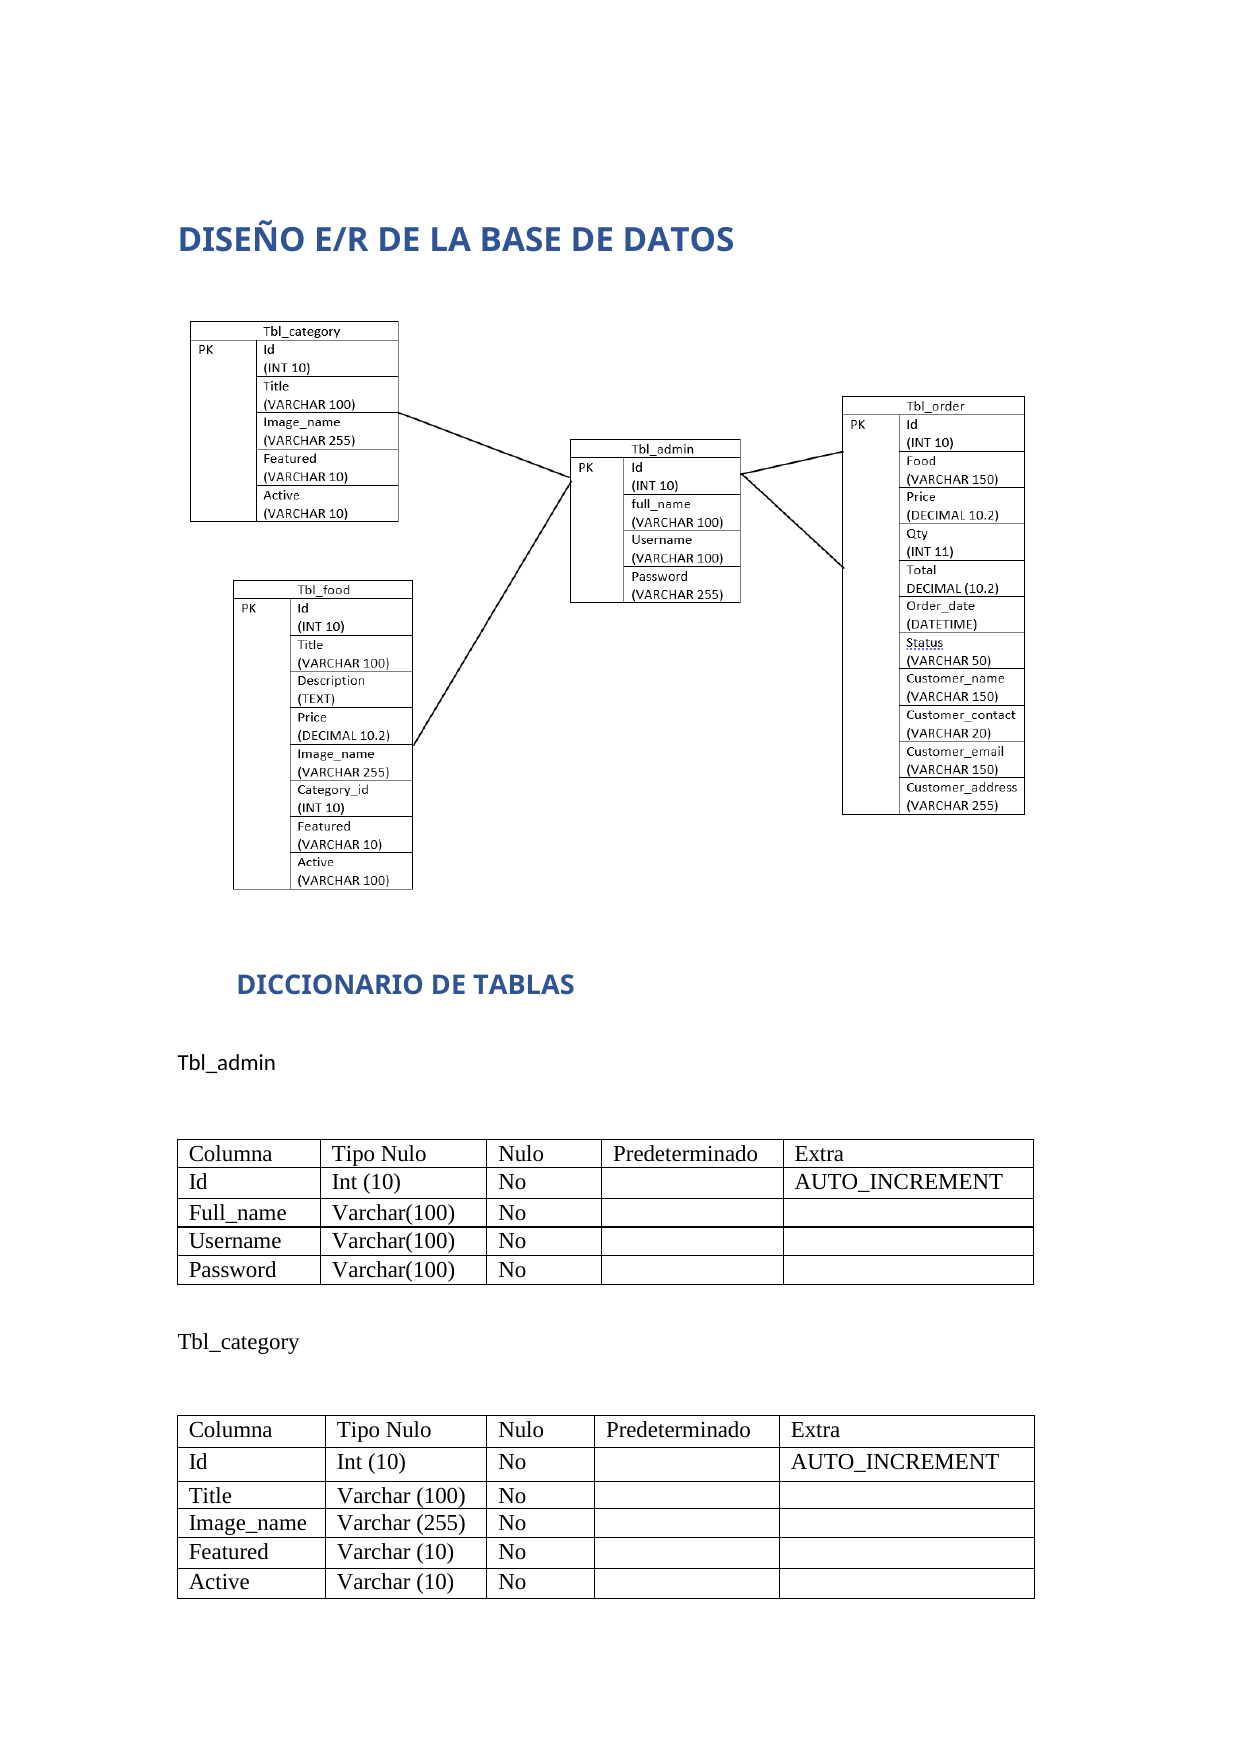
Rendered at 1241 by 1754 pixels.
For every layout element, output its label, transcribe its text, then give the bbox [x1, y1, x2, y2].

table_header Tipo Nulo [321, 1140, 486, 1167]
table_header Nulo [487, 1416, 594, 1447]
table_cell No [487, 1228, 601, 1255]
table_cell No [487, 1199, 601, 1226]
table_header Columna [178, 1416, 325, 1447]
table_cell Varchar (100) [326, 1482, 486, 1508]
table_cell No [487, 1482, 594, 1508]
table_cell [595, 1448, 779, 1481]
table_cell Id [178, 1168, 320, 1198]
table_cell [595, 1509, 779, 1537]
table_header Predeterminado [595, 1416, 779, 1447]
table_cell Varchar(100) [321, 1199, 486, 1226]
table_cell No [487, 1538, 594, 1567]
table_header Columna [178, 1140, 320, 1167]
table_cell No [487, 1256, 601, 1283]
table_cell Int (10) [321, 1168, 486, 1198]
table_cell Varchar (10) [326, 1569, 486, 1598]
table_cell No [487, 1168, 601, 1198]
table_cell AUTO_INCREMENT [780, 1448, 1034, 1481]
text Tbl_admin [177, 1048, 1063, 1076]
table_cell [595, 1538, 779, 1567]
table_cell No [487, 1448, 594, 1481]
table_cell Int (10) [326, 1448, 486, 1481]
table_cell Id [178, 1448, 325, 1481]
table_cell [595, 1569, 779, 1598]
table_cell [780, 1538, 1034, 1567]
table_cell No [487, 1569, 594, 1598]
table_cell Password [178, 1256, 320, 1283]
table_cell [780, 1482, 1034, 1508]
table_cell [780, 1509, 1034, 1537]
table_cell Active [178, 1569, 325, 1598]
table_cell Username [178, 1228, 320, 1255]
table_cell [784, 1256, 1033, 1283]
table_cell Full_name [178, 1199, 320, 1226]
subtitle DISEÑO E/R DE LA BASE DE DATOS [177, 216, 1063, 262]
table_cell Varchar (10) [326, 1538, 486, 1567]
table_header Tipo Nulo [326, 1416, 486, 1447]
table_header Predeterminado [602, 1140, 783, 1167]
table_cell [602, 1228, 783, 1255]
table_cell [780, 1569, 1034, 1598]
table_cell [784, 1228, 1033, 1255]
table_cell [602, 1168, 783, 1198]
table_header Extra [780, 1416, 1034, 1447]
subtitle DICCIONARIO DE TABLAS [236, 966, 1063, 1002]
table_cell [602, 1199, 783, 1226]
table_cell No [487, 1509, 594, 1537]
table_cell Varchar (255) [326, 1509, 486, 1537]
table_cell [595, 1482, 779, 1508]
table_cell [602, 1256, 783, 1283]
table_cell Varchar(100) [321, 1256, 486, 1283]
table_cell [784, 1199, 1033, 1226]
table_header Nulo [487, 1140, 601, 1167]
table_header Extra [784, 1140, 1033, 1167]
table_cell Title [178, 1482, 325, 1508]
text Tbl_category [177, 1328, 1063, 1354]
table_cell AUTO_INCREMENT [784, 1168, 1033, 1198]
table_cell Featured [178, 1538, 325, 1567]
table_cell Varchar(100) [321, 1228, 486, 1255]
table_cell Image_name [178, 1509, 325, 1537]
